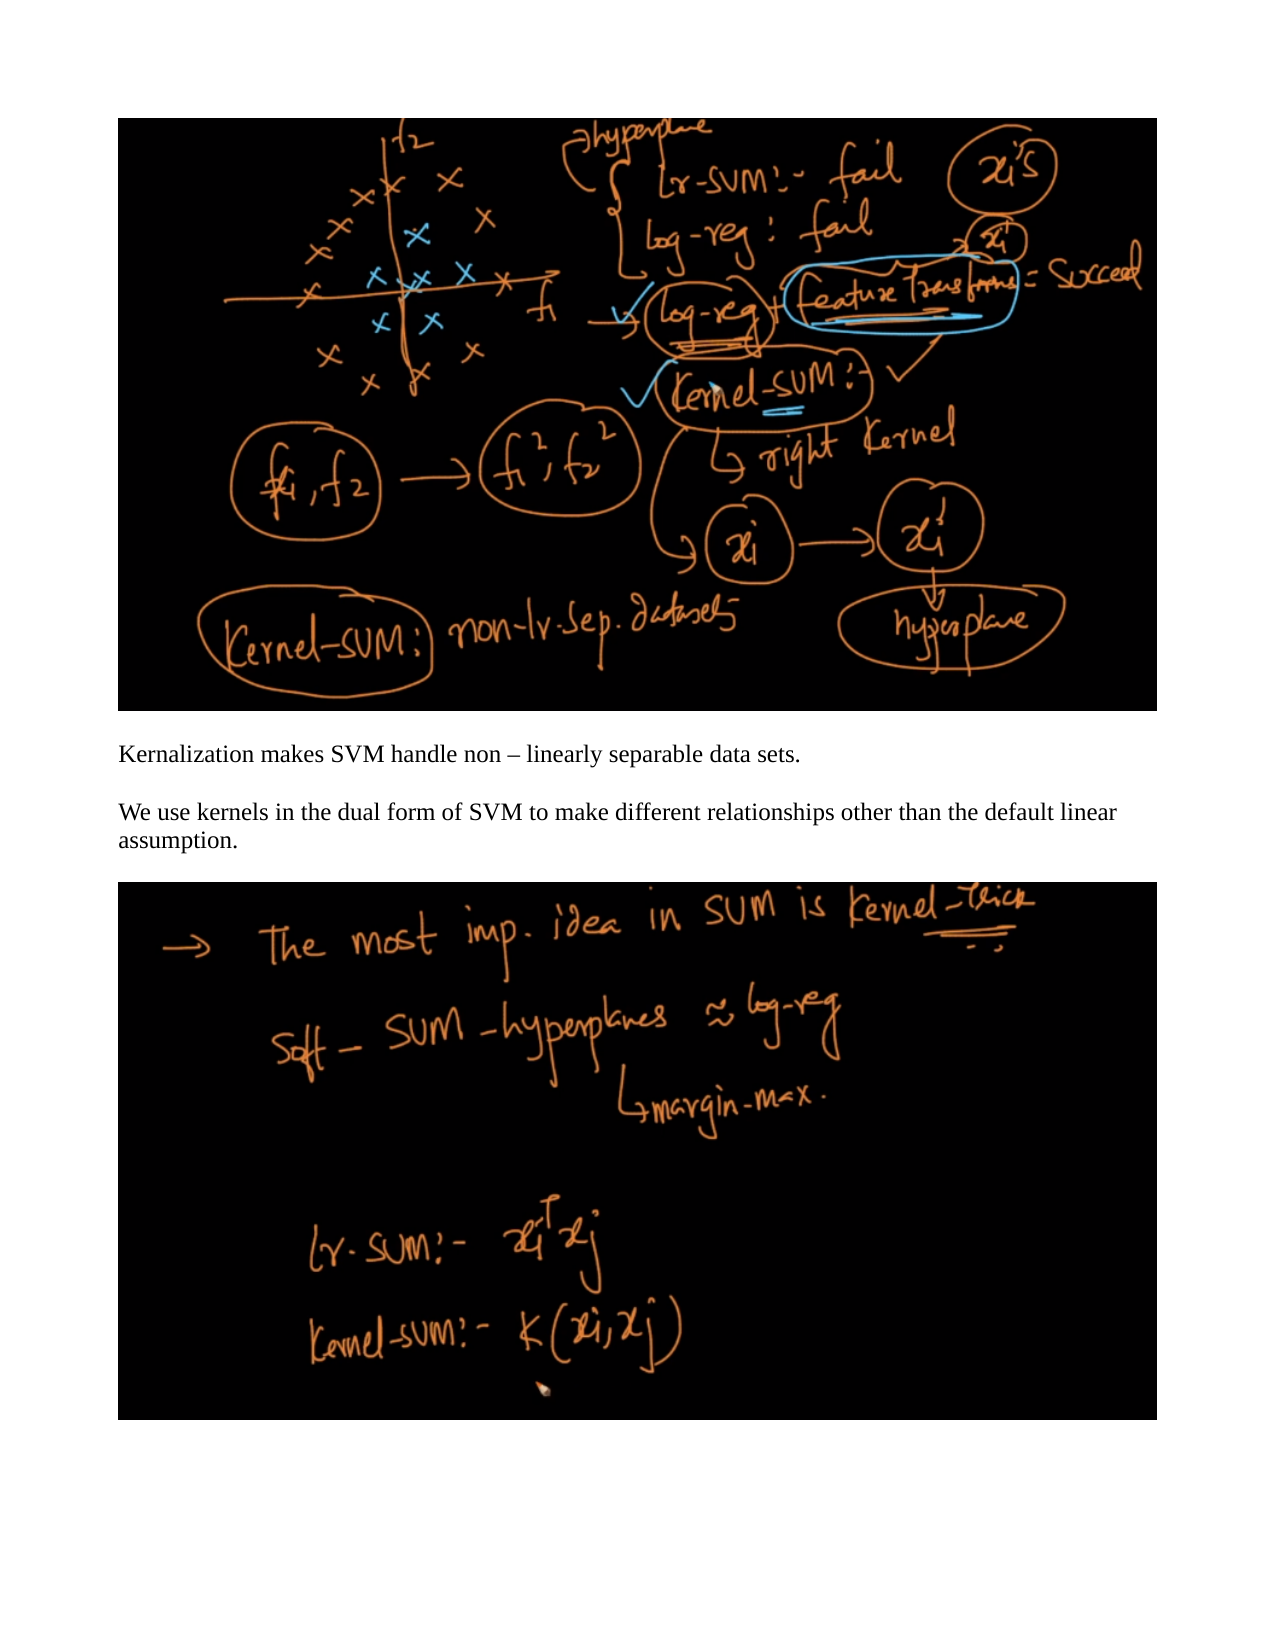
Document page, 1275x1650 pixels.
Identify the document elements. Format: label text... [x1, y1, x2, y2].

picture [118, 882, 1157, 1420]
text Kernalization makes SVM handle non – linearly separable data sets. [118, 739, 1157, 768]
picture [118, 118, 1157, 711]
text We use kernels in the dual form of SVM to make different relationships other than the default linear assumption. [118, 797, 1157, 854]
